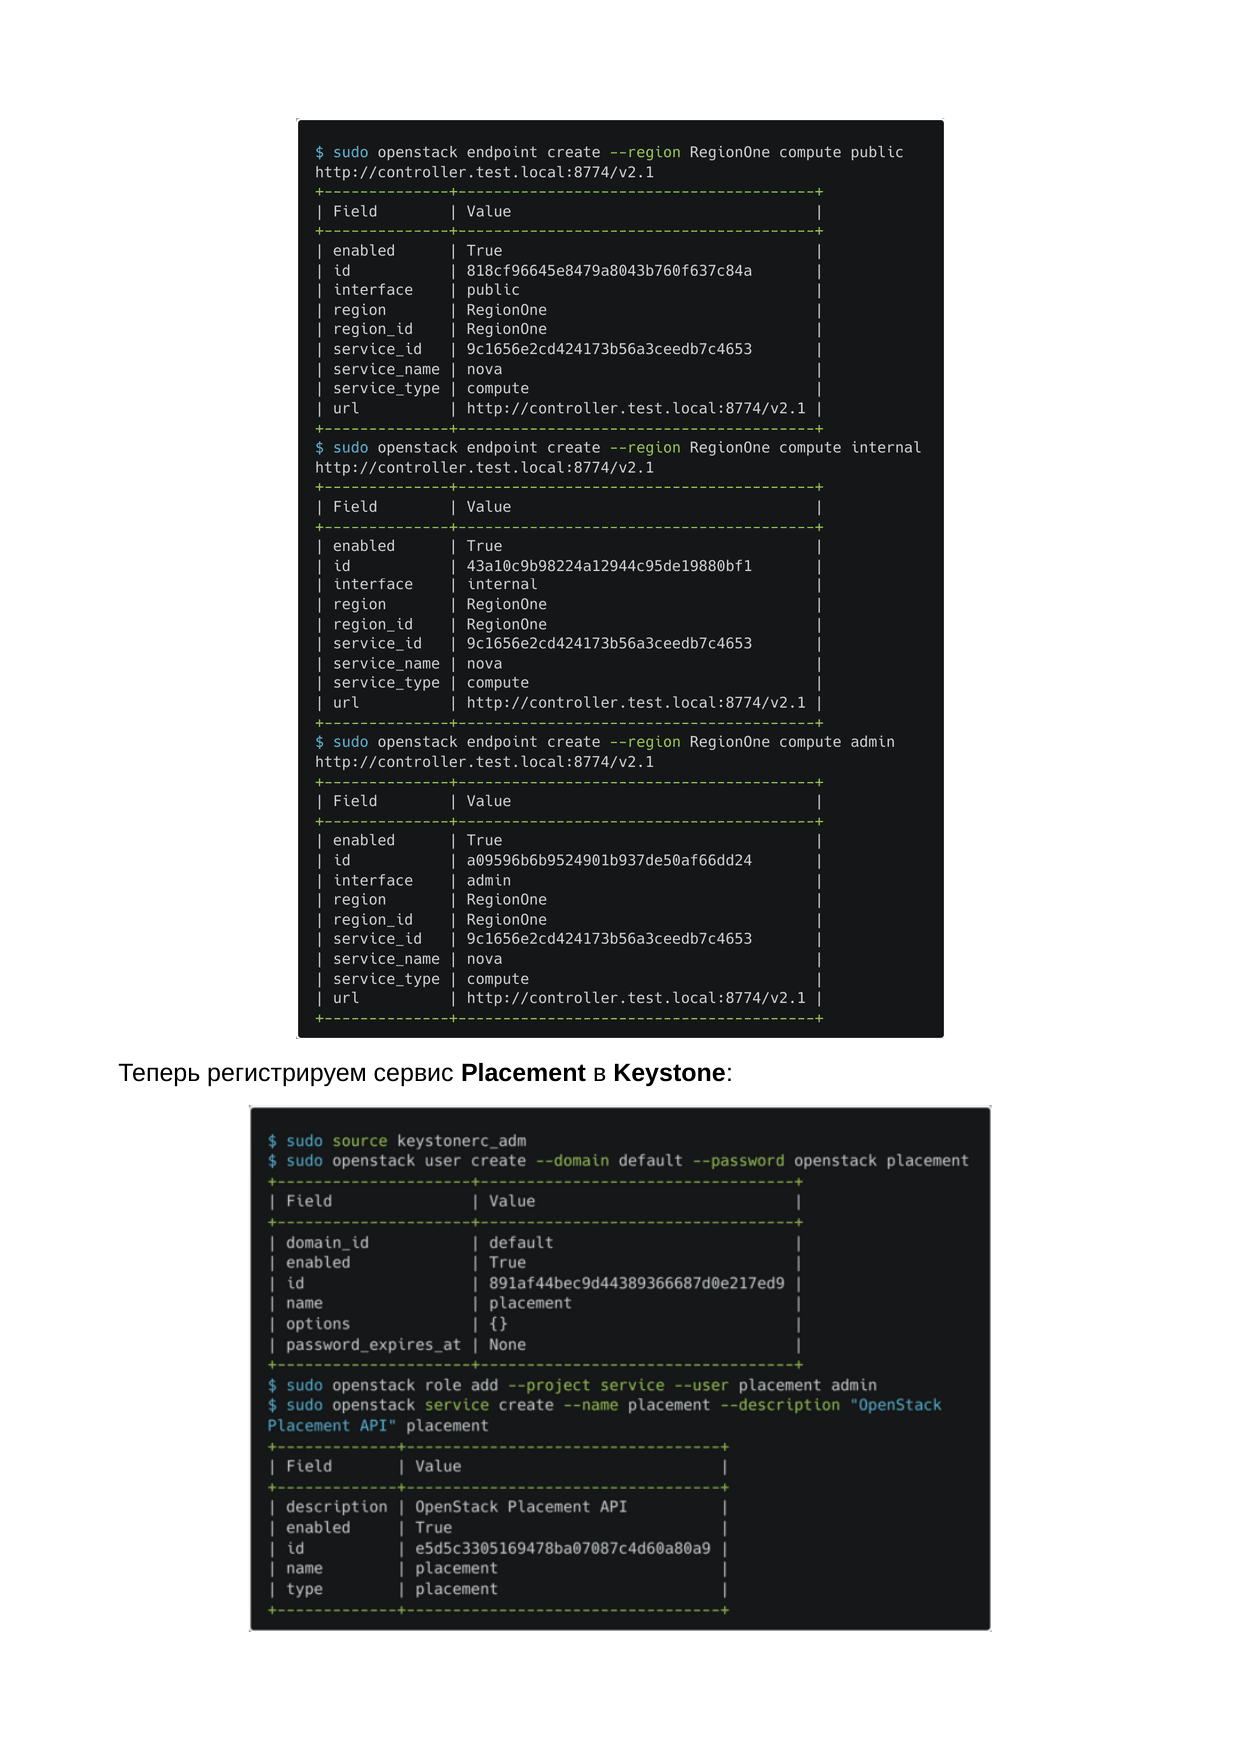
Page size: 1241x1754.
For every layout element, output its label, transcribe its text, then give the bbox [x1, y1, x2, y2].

text Теперь регистрируем сервис Placement в Keystone: [118, 1057, 1122, 1086]
picture [248, 1105, 992, 1632]
picture [296, 118, 945, 1039]
